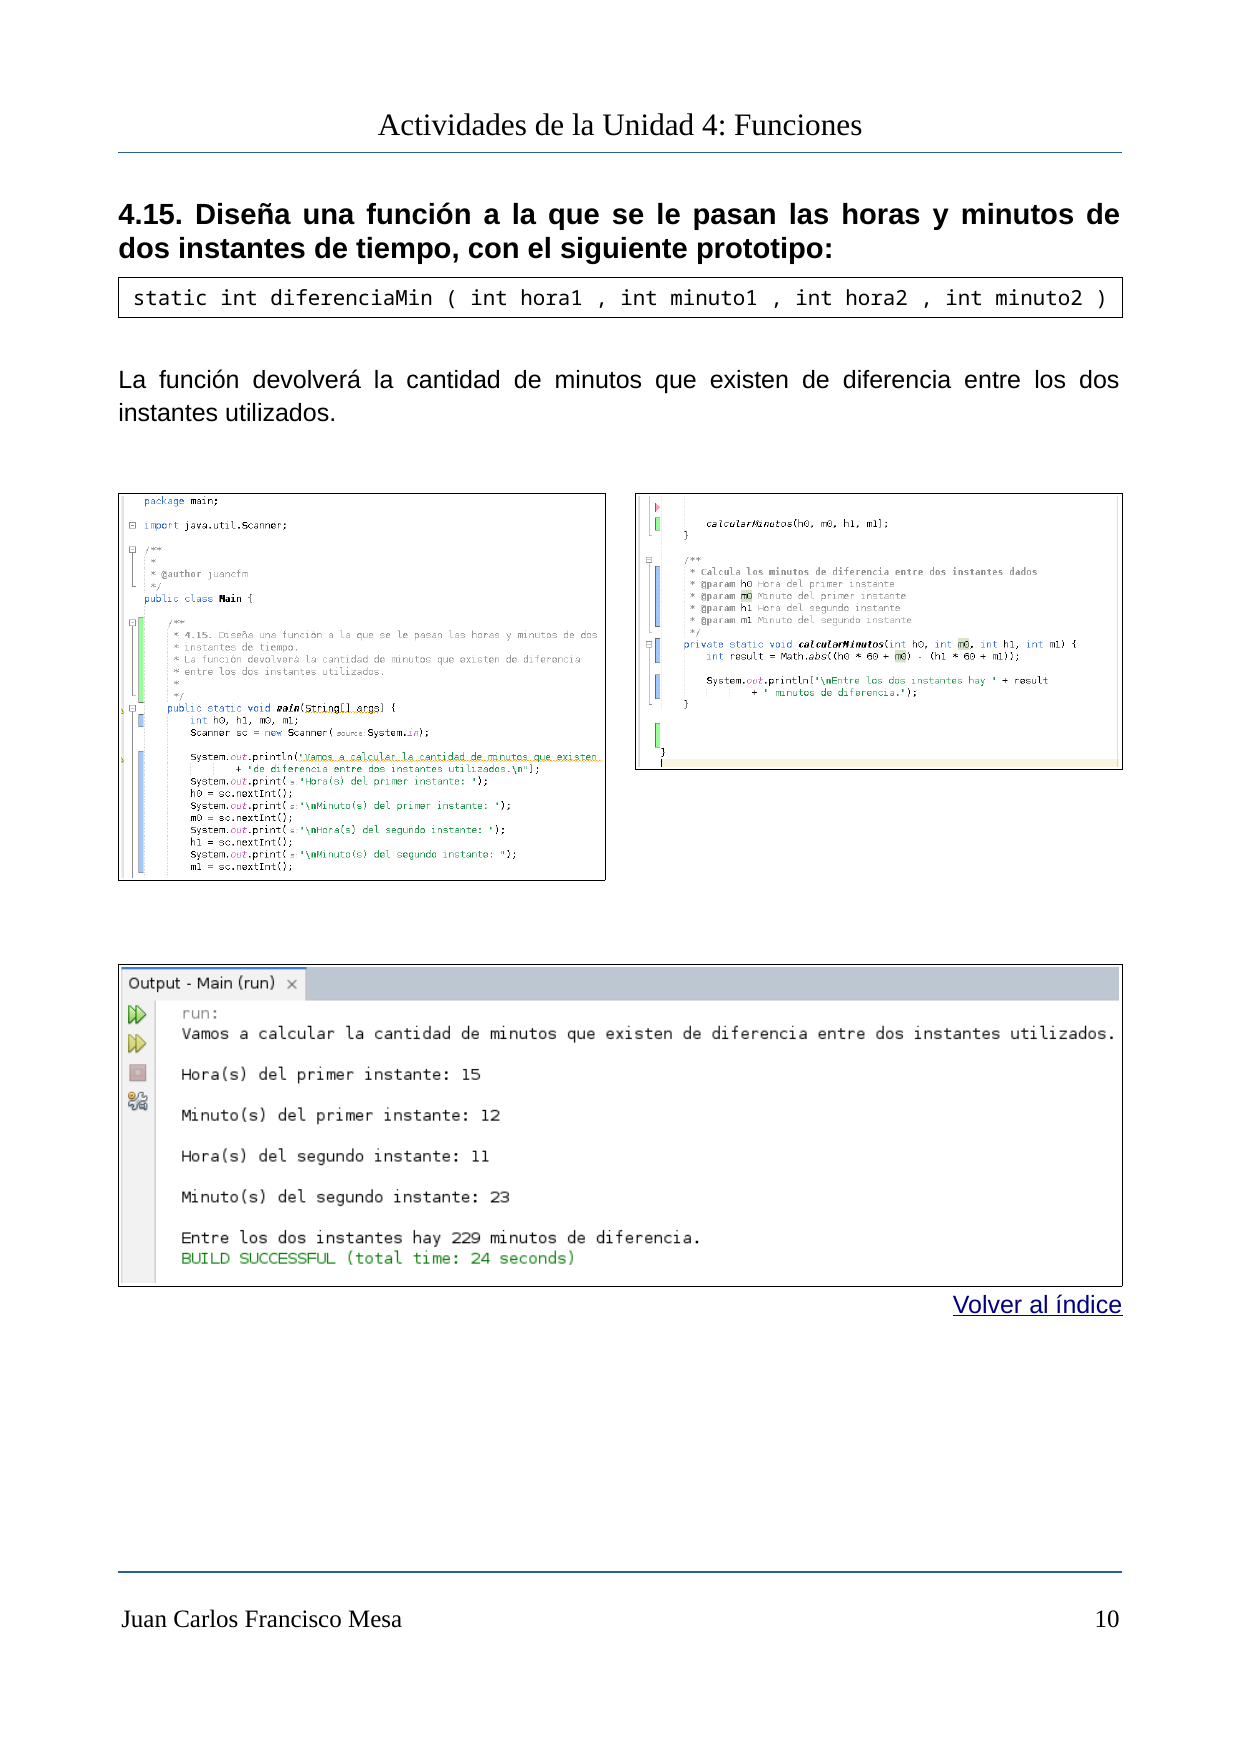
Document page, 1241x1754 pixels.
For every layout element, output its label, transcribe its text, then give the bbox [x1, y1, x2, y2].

picture [121, 967, 1119, 1283]
text [119, 965, 1122, 1286]
text static int diferenciaMin ( int hora1 , int minuto1 , int hora2 , int minuto2 ) [119, 278, 1122, 317]
text Volver al índice [118, 1287, 1122, 1319]
text La función devolverá la cantidad de minutos que existen de diferencia entre los dos instantes utilizados. [118, 365, 1122, 427]
picture [121, 496, 603, 878]
subtitle 4.15. Diseña una función a la que se le pasan las horas y minutos de dos instantes de tiempo, con el siguiente prototipo: [118, 197, 1122, 264]
picture [637, 496, 1119, 767]
